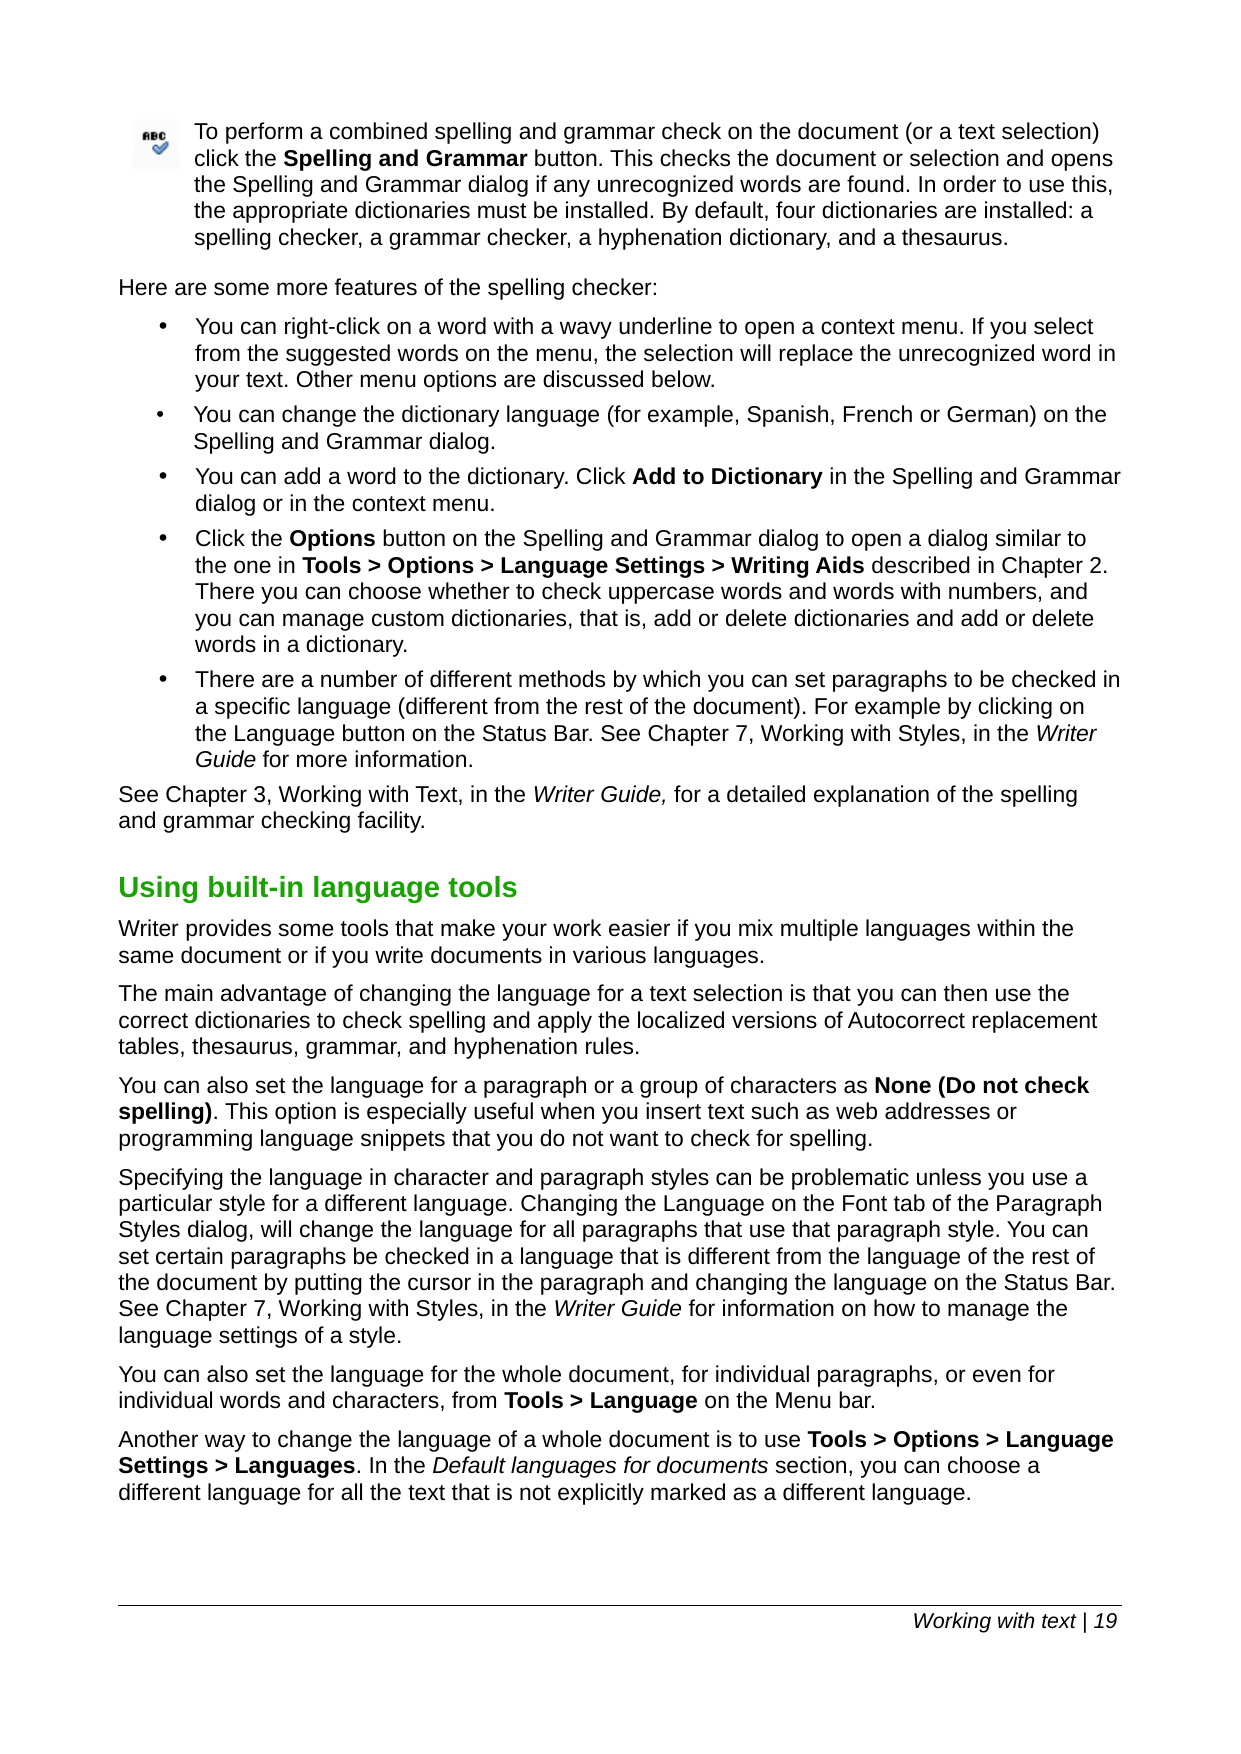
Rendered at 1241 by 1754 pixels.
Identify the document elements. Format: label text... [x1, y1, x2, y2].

list Click the Options button on the Spelling and Grammar dialog to open a dialog similar to the one in Tools > Options > Language Settings > Writing Aids described in Chapter 2. There you can choose whether to check uppercase words and words with numbers, and you can manage custom dictionaries, that is, add or delete dictionaries and add or delete words in a dictionary. [156, 525, 1122, 657]
picture [132, 118, 180, 169]
list You can right-click on a word with a wavy underline to open a context menu. If you select from the suggested words on the menu, the selection will replace the unrecognized word in your text. Other menu options are discussed below. [156, 313, 1122, 393]
text Specifying the language in character and paragraph styles can be problematic unless you use a particular style for a different language. Changing the Language on the Font tab of the Paragraph Styles dialog, will change the language for all paragraphs that use that paragraph style. You can set certain paragraphs be checked in a language that is different from the language of the rest of the document by putting the cursor in the paragraph and changing the language on the Status Bar. See Chapter 7, Working with Styles, in the Writer Guide for information on how to manage the language settings of a style. [118, 1163, 1122, 1348]
table_cell [118, 118, 194, 262]
list You can add a word to the dictionary. Click Add to Dictionary in the Spelling and Grammar dialog or in the context menu. [156, 463, 1122, 516]
text Another way to change the language of a whole document is to use Tools > Options > Language Settings > Languages. In the Default languages for documents section, you can choose a different language for all the text that is not explicitly marked as a different language. [118, 1426, 1122, 1505]
text Here are some more features of the spelling checker: [118, 274, 1122, 301]
subtitle Using built-in language tools [118, 870, 1122, 903]
list There are a number of different methods by which you can set paragraphs to be checked in a specific language (different from the rest of the document). For example by clicking on the Language button on the Status Bar. See Chapter 7, Working with Styles, in the Writer Guide for more information. [156, 666, 1122, 772]
text Writer provides some tools that make your work easier if you mix multiple languages within the same document or if you write documents in various languages. [118, 915, 1122, 968]
table_cell To perform a combined spelling and grammar check on the document (or a text selection) click the Spelling and Grammar button. This checks the document or selection and opens the Spelling and Grammar dialog if any unrecognized words are found. In order to use this, the appropriate dictionaries must be installed. By default, four dictionaries are installed: a spelling checker, a grammar checker, a hyphenation dictionary, and a thesaurus. [194, 118, 1122, 262]
text You can also set the language for a paragraph or a group of characters as None (Do not check spelling). This option is especially useful when you insert text such as web addresses or programming language snippets that you do not want to check for spelling. [118, 1072, 1122, 1151]
list You can change the dictionary language (for example, Spanish, French or German) on the Spelling and Grammar dialog. [156, 401, 1122, 454]
text The main advantage of changing the language for a text selection is that you can then use the correct dictionaries to check spelling and apply the localized versions of Autocorrect replacement tables, thesaurus, grammar, and hyphenation rules. [118, 980, 1122, 1059]
text See Chapter 3, Working with Text, in the Writer Guide, for a detailed explanation of the spelling and grammar checking facility. [118, 781, 1122, 834]
text You can also set the language for the whole document, for individual paragraphs, or even for individual words and characters, from Tools > Language on the Menu bar. [118, 1361, 1122, 1413]
